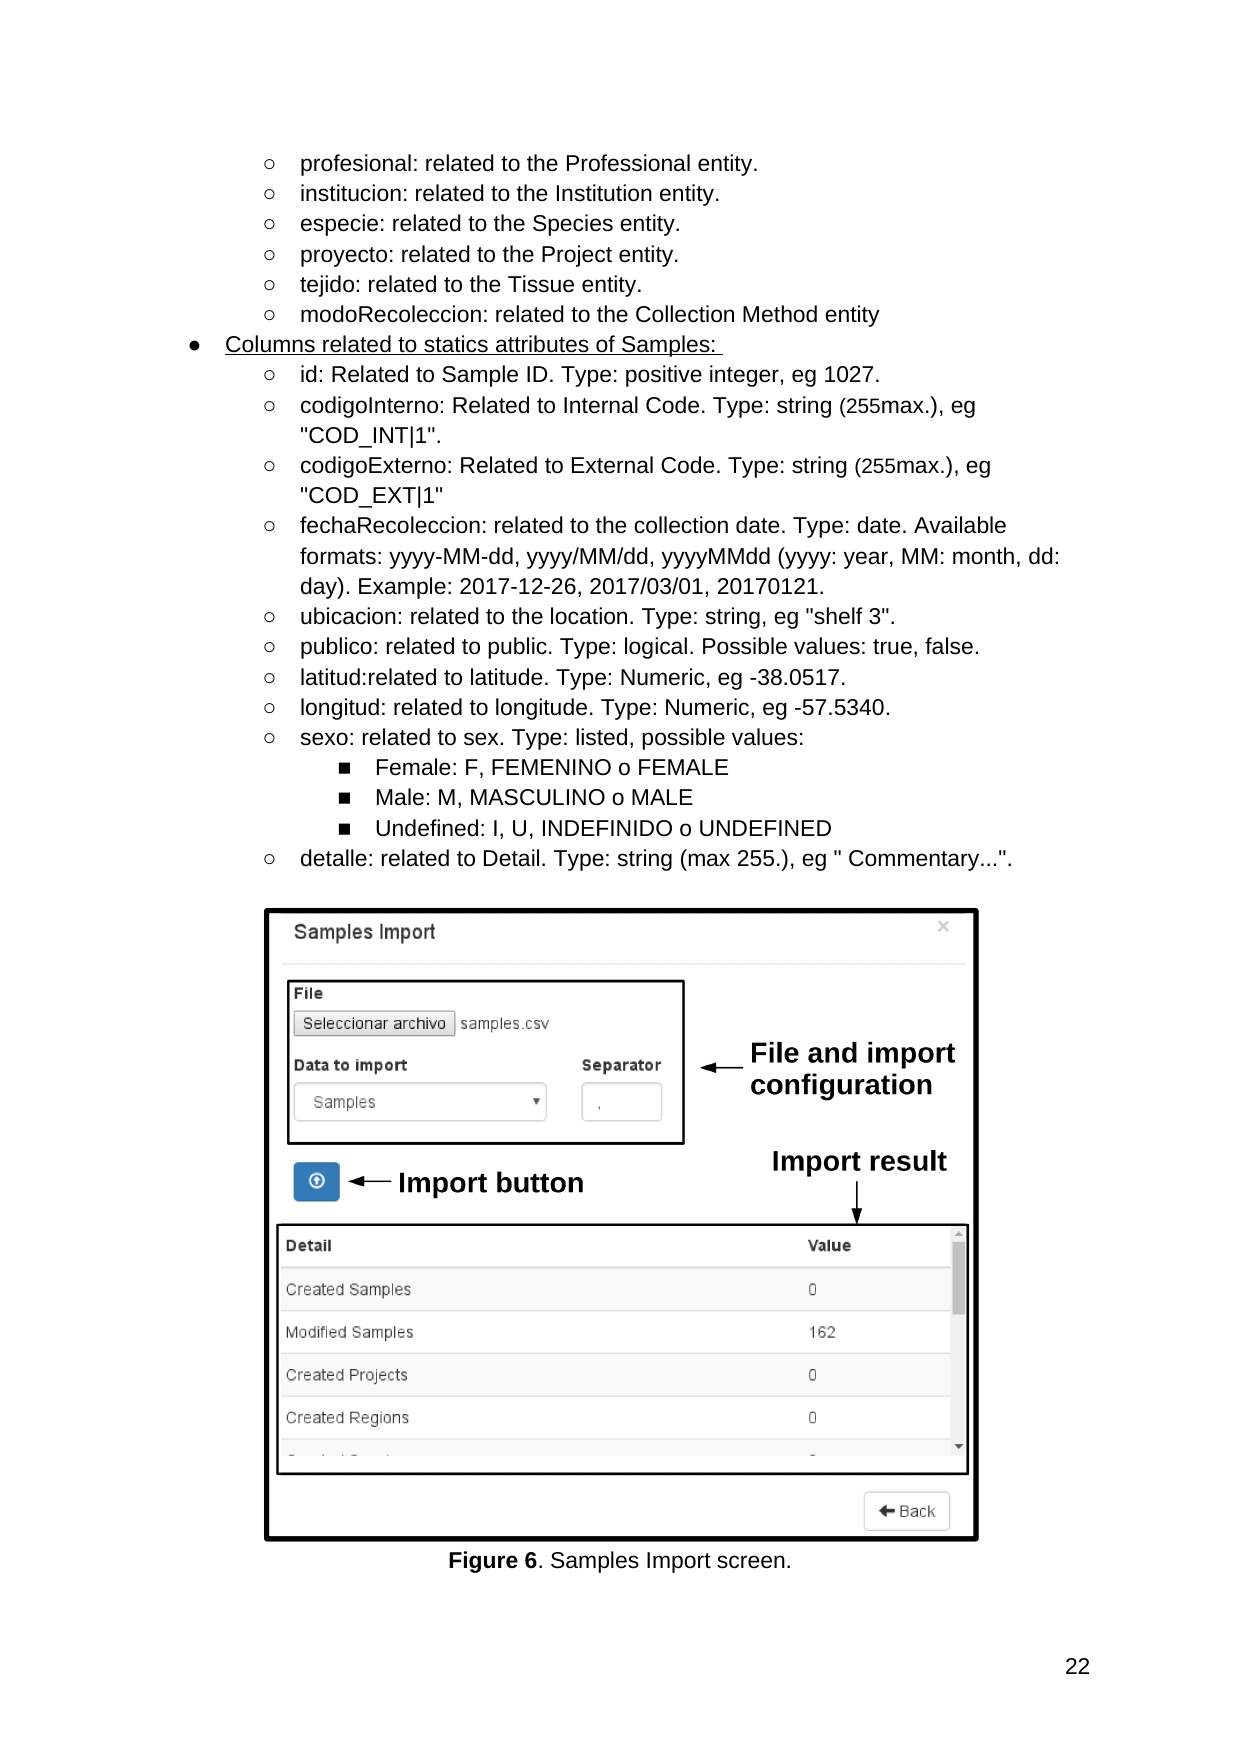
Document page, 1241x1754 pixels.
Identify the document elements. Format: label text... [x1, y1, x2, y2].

list especie: related to the Species entity. [262, 210, 1090, 237]
list proyecto: related to the Project entity. [262, 241, 1090, 267]
list codigoExterno: Related to External Code. Type: string (255max.), eg "COD_EXT|1" [262, 452, 1090, 509]
list Female: F, FEMENINO o FEMALE [337, 754, 1090, 781]
list longitud: related to longitude. Type: Numeric, eg -57.5340. [262, 694, 1090, 720]
list modoRecoleccion: related to the Collection Method entity [262, 301, 1090, 327]
list profesional: related to the Professional entity. [262, 150, 1090, 176]
list Male: M, MASCULINO o MALE [337, 784, 1090, 811]
list id: Related to Sample ID. Type: positive integer, eg 1027. [262, 361, 1090, 388]
list Columns related to statics attributes of Samples: [187, 331, 1090, 358]
list publico: related to public. Type: logical. Possible values: true, false. [262, 633, 1090, 660]
list Undefined: I, U, INDEFINIDO o UNDEFINED [337, 814, 1090, 841]
list detalle: related to Detail. Type: string (max 255.), eg " Commentary...". [262, 845, 1090, 871]
list fechaRecoleccion: related to the collection date. Type: date. Available formats: yyyy-MM-dd, yyyy/MM/dd, yyyyMMdd (yyyy: year, MM: month, dd: day). Example: 2017-12-26, 2017/03/01, 20170121. [262, 512, 1090, 599]
list latitud:related to latitude. Type: Numeric, eg -38.0517. [262, 663, 1090, 690]
list sexo: related to sex. Type: listed, possible values: [262, 724, 1090, 750]
list codigoInterno: Related to Internal Code. Type: string (255max.), eg "COD_INT|1". [262, 392, 1090, 448]
picture [261, 905, 979, 1544]
list institucion: related to the Institution entity. [262, 180, 1090, 207]
list tejido: related to the Tissue entity. [262, 271, 1090, 297]
list ubicacion: related to the location. Type: string, eg "shelf 3". [262, 603, 1090, 629]
text Figure 6. Samples Import screen. [150, 1547, 1090, 1574]
